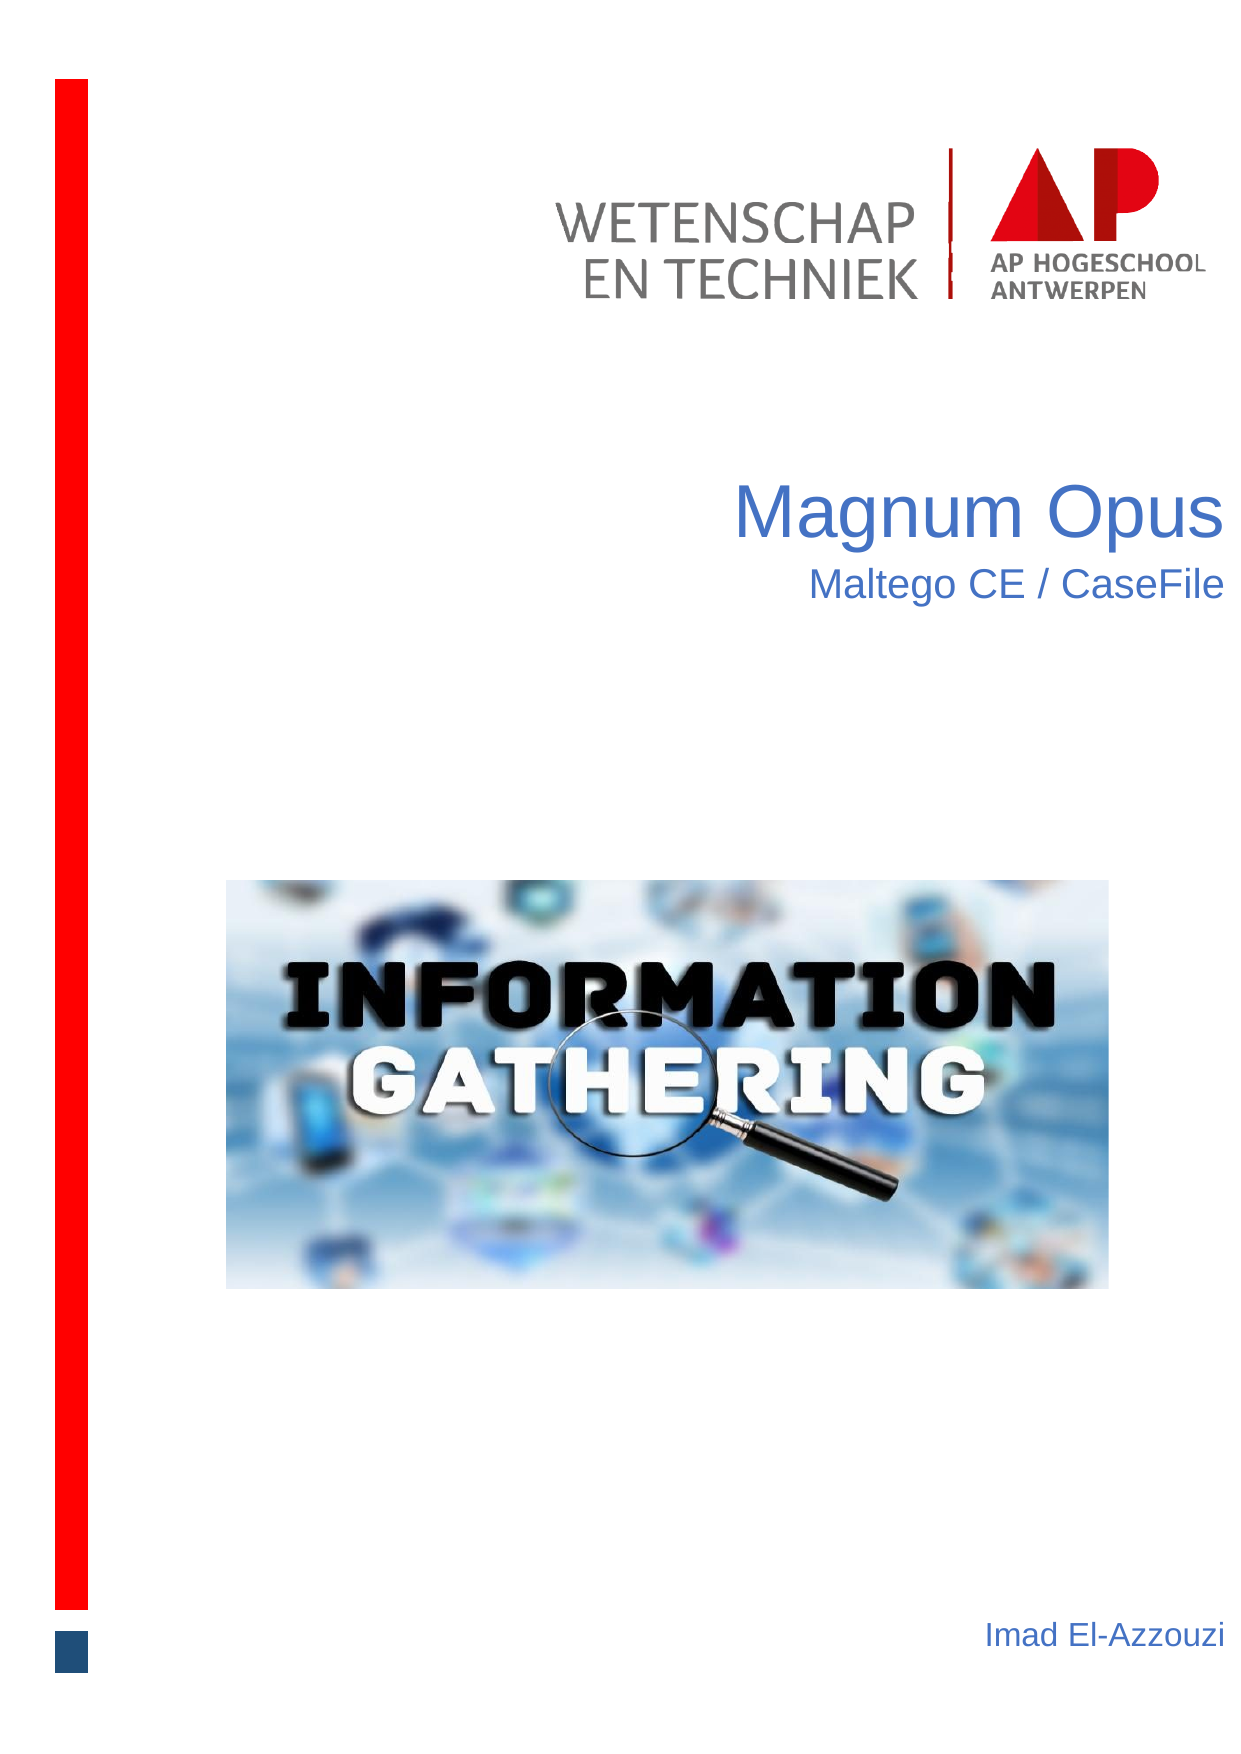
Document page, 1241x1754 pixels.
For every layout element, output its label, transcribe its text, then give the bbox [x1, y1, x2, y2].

text Imad El-Azzouzi [302, 1615, 1225, 1653]
text Maltego CE / CaseFile [271, 560, 1225, 608]
subtitle Magnum Opus [271, 467, 1225, 554]
